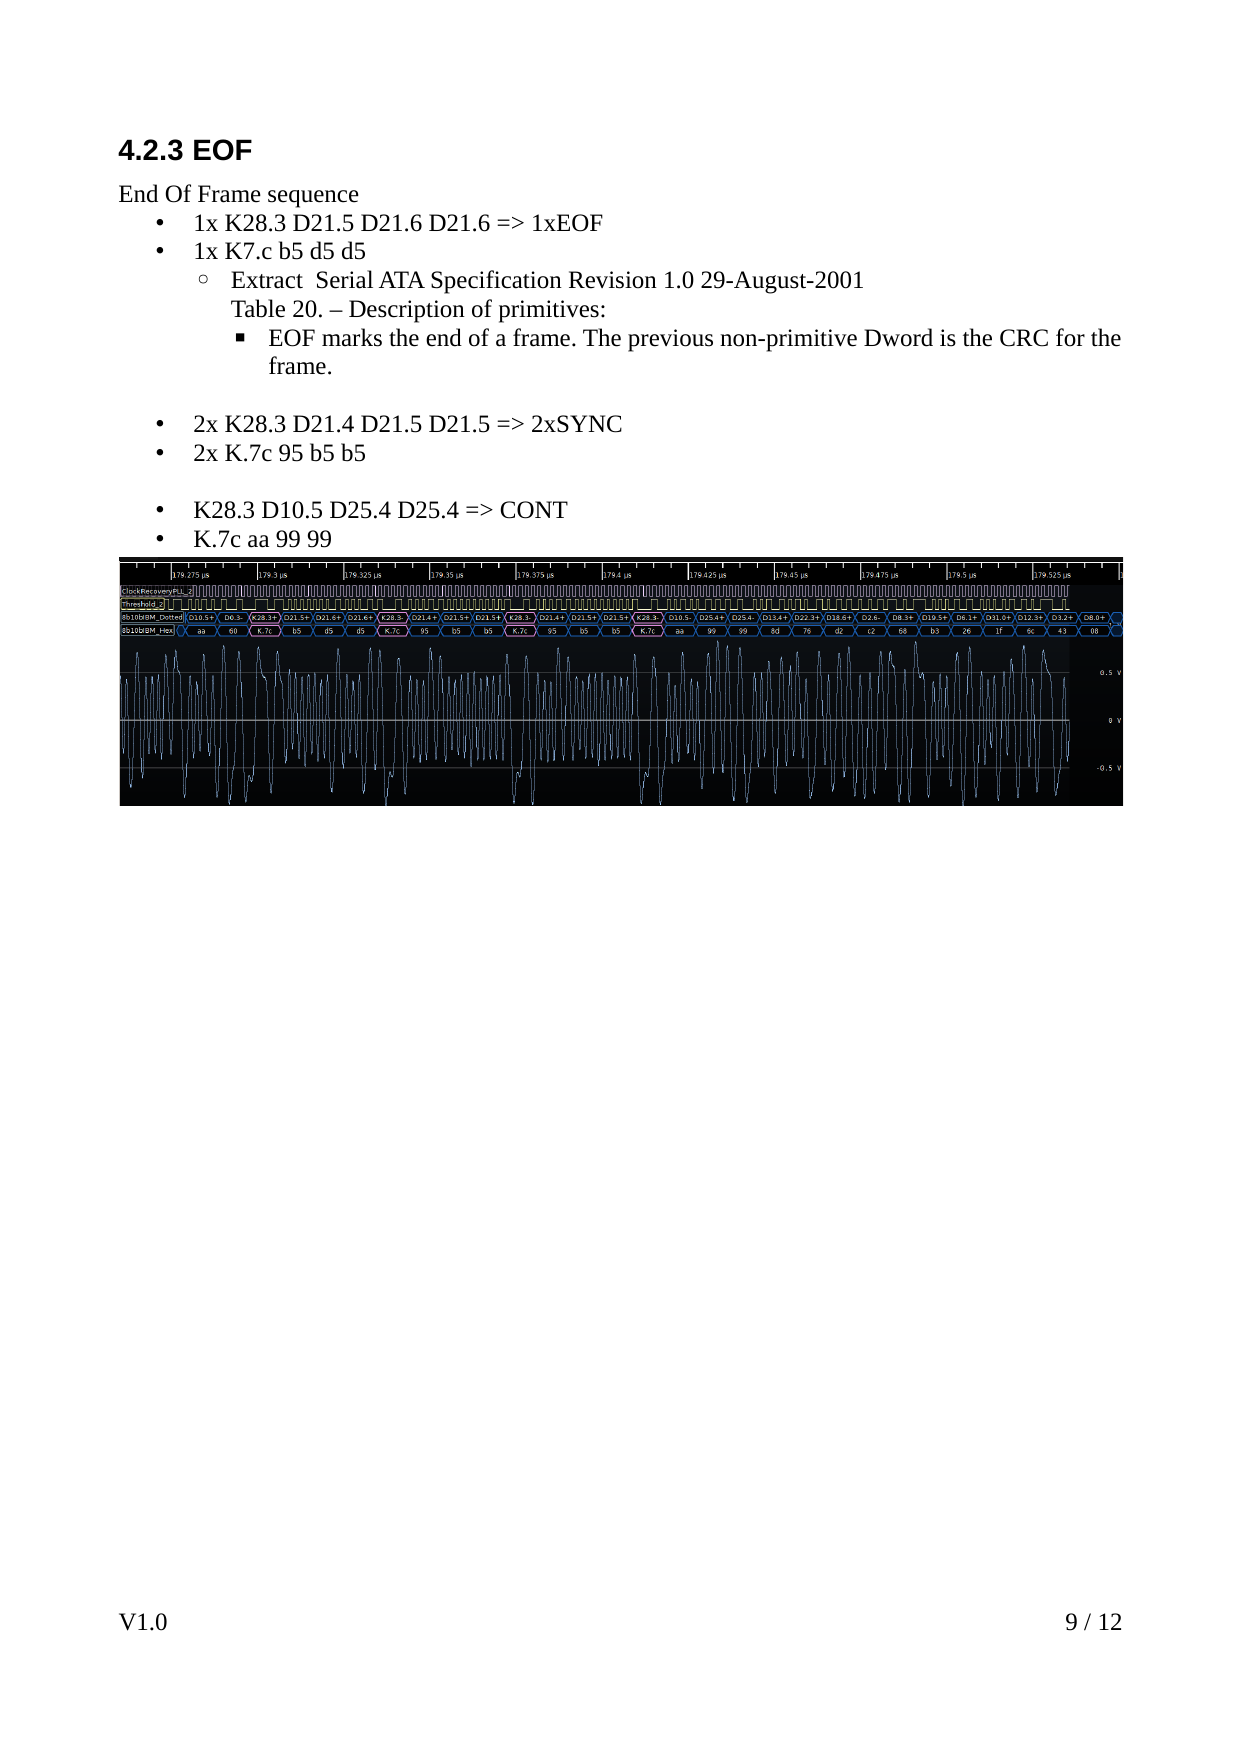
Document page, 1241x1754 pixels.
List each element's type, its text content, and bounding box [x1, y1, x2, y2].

list EOF marks the end of a frame. The previous non-primitive Dword is the CRC for the frame. [231, 323, 1122, 380]
list 1x K28.3 D21.5 D21.6 D21.6 => 1xEOF [156, 208, 1122, 236]
list Extract Serial ATA Specification Revision 1.0 29-August-2001 Table 20. – Description of primitives: [193, 265, 1122, 323]
picture [119, 557, 1124, 806]
list K28.3 D10.5 D25.4 D25.4 => CONT [156, 495, 1122, 524]
text End Of Frame sequence [118, 179, 1122, 208]
list K.7c aa 99 99 [156, 524, 1122, 553]
list 2x K.7c 95 b5 b5 [156, 438, 1122, 495]
list 2x K28.3 D21.4 D21.5 D21.5 => 2xSYNC [156, 409, 1122, 438]
list 1x K7.c b5 d5 d5 [156, 236, 1122, 265]
subtitle EOF [118, 133, 1122, 166]
